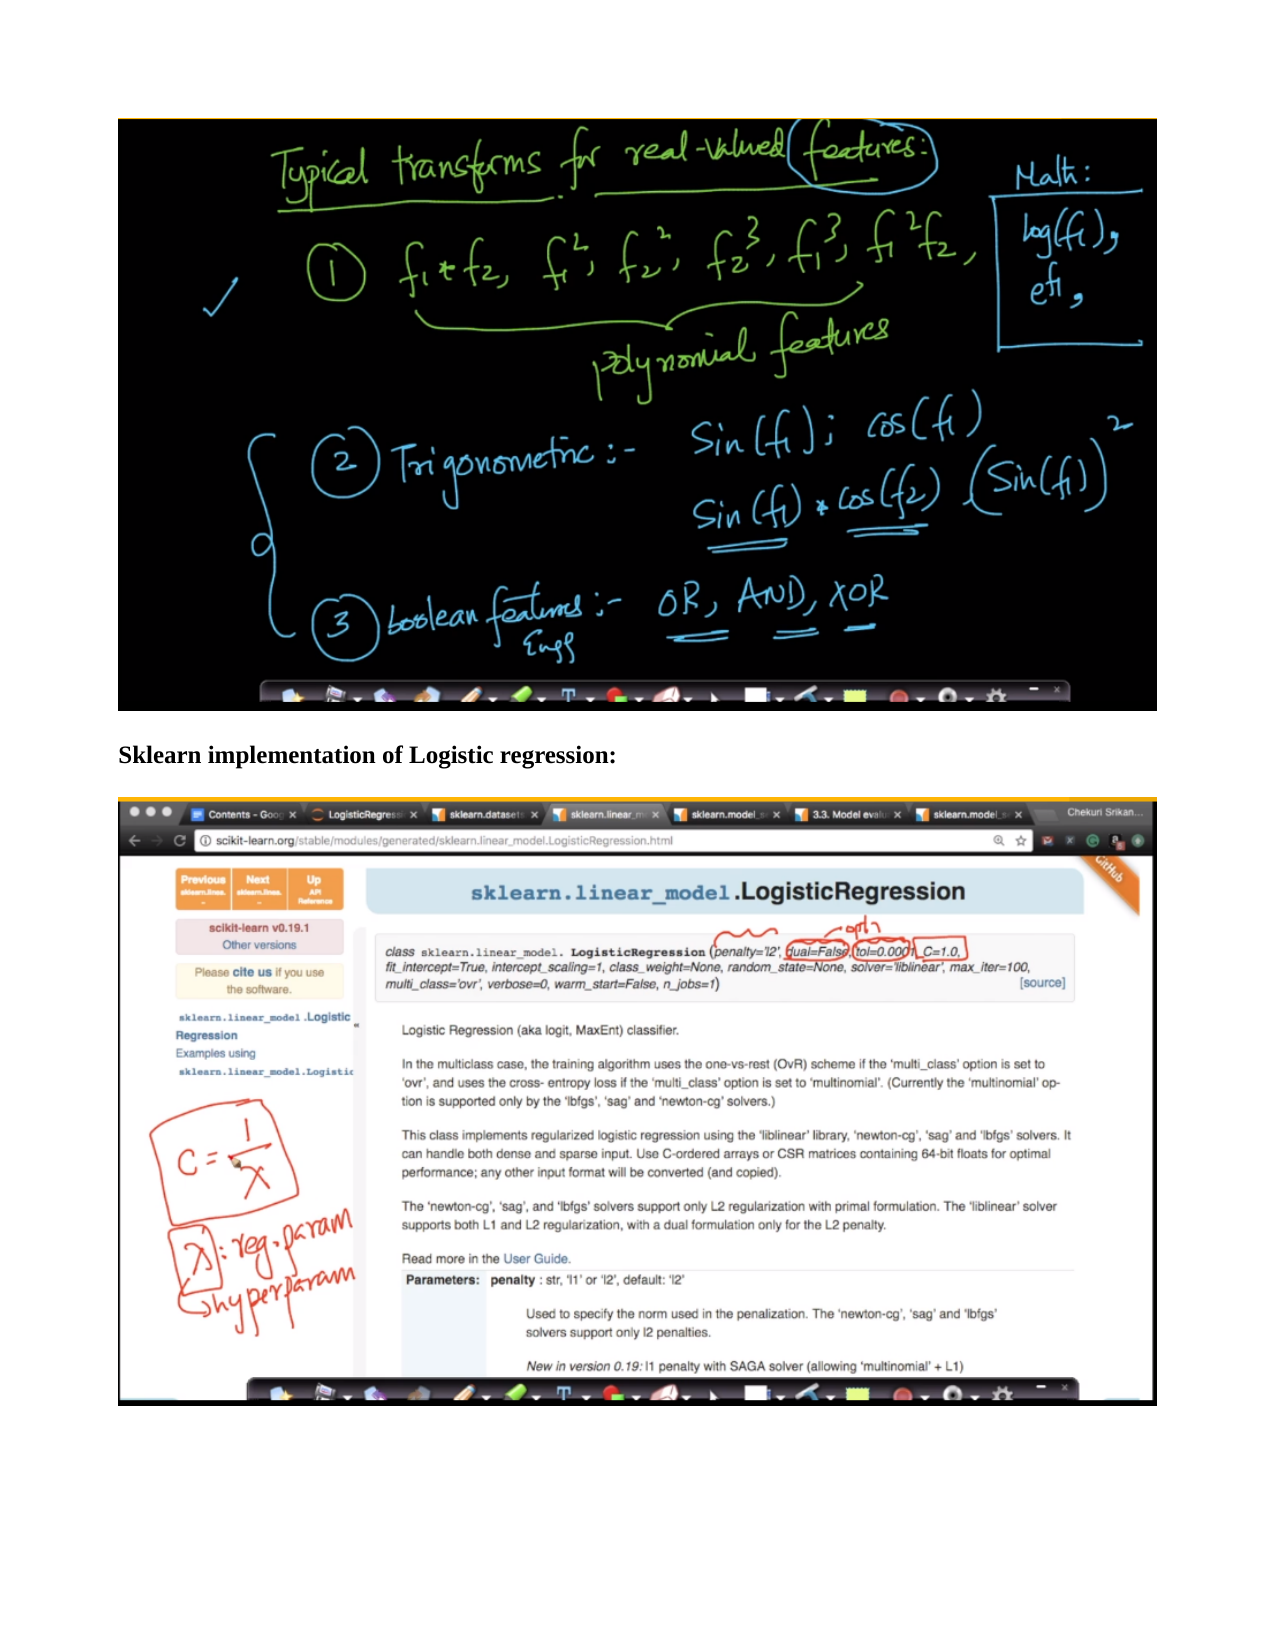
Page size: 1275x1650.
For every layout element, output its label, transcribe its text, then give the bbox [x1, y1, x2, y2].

picture [118, 118, 1157, 711]
text Sklearn implementation of Logistic regression: [118, 740, 1157, 768]
picture [118, 797, 1157, 1406]
